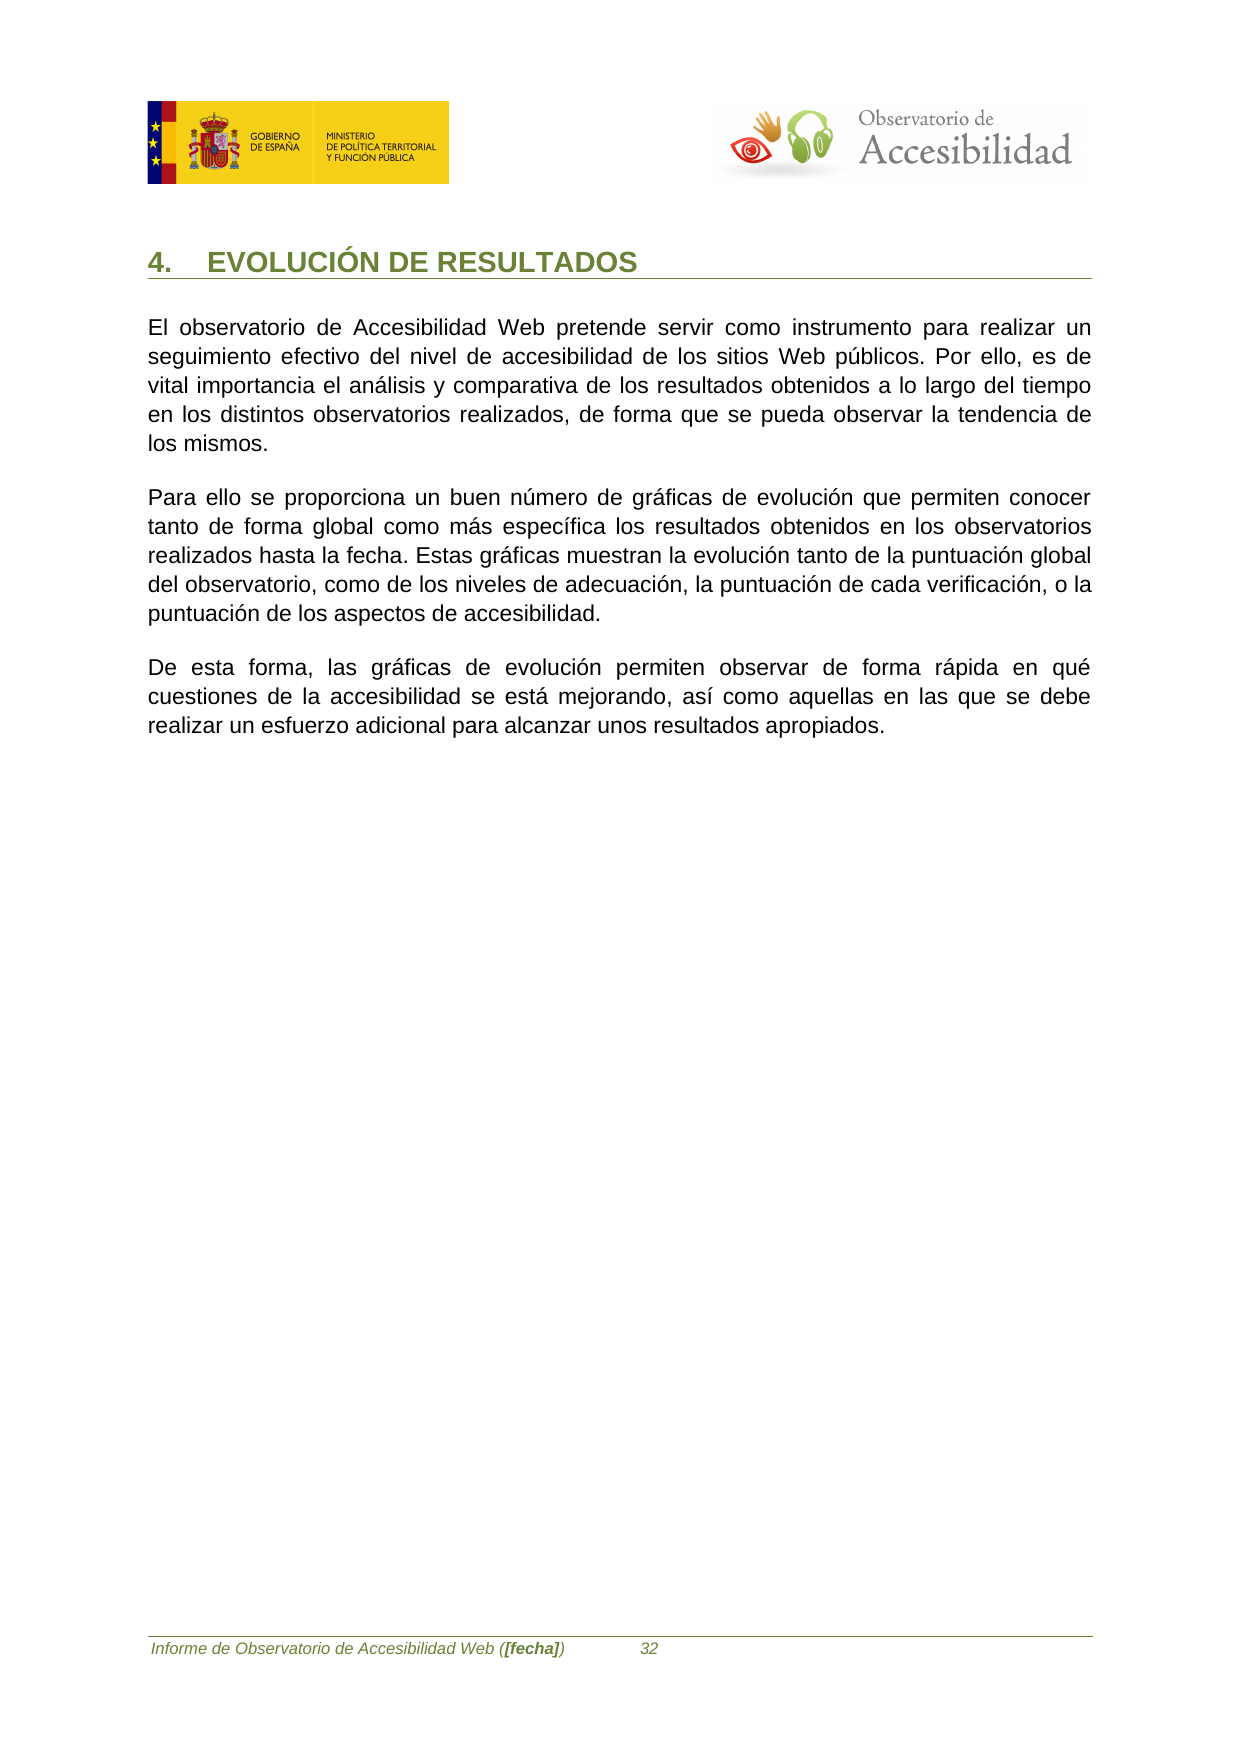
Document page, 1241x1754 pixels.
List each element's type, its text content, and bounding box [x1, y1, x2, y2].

picture [710, 101, 1086, 184]
text El observatorio de Accesibilidad Web pretende servir como instrumento para realizar un seguimiento efectivo del nivel de accesibilidad de los sitios Web públicos. Por ello, es de vital importancia el análisis y comparativa de los resultados obtenidos a lo largo del tiempo en los distintos observatorios realizados, de forma que se pueda observar la tendencia de los mismos. [148, 314, 1092, 456]
subtitle EVOLUCIÓN DE RESULTADOS [148, 245, 1092, 278]
text Para ello se proporciona un buen número de gráficas de evolución que permiten conocer tanto de forma global como más específica los resultados obtenidos en los observatorios realizados hasta la fecha. Estas gráficas muestran la evolución tanto de la puntuación global del observatorio, como de los niveles de adecuación, la puntuación de cada verificación, o la puntuación de los aspectos de accesibilidad. [148, 484, 1092, 626]
text De esta forma, las gráficas de evolución permiten observar de forma rápida en qué cuestiones de la accesibilidad se está mejorando, así como aquellas en las que se debe realizar un esfuerzo adicional para alcanzar unos resultados apropiados. [148, 654, 1092, 738]
picture [147, 101, 450, 184]
